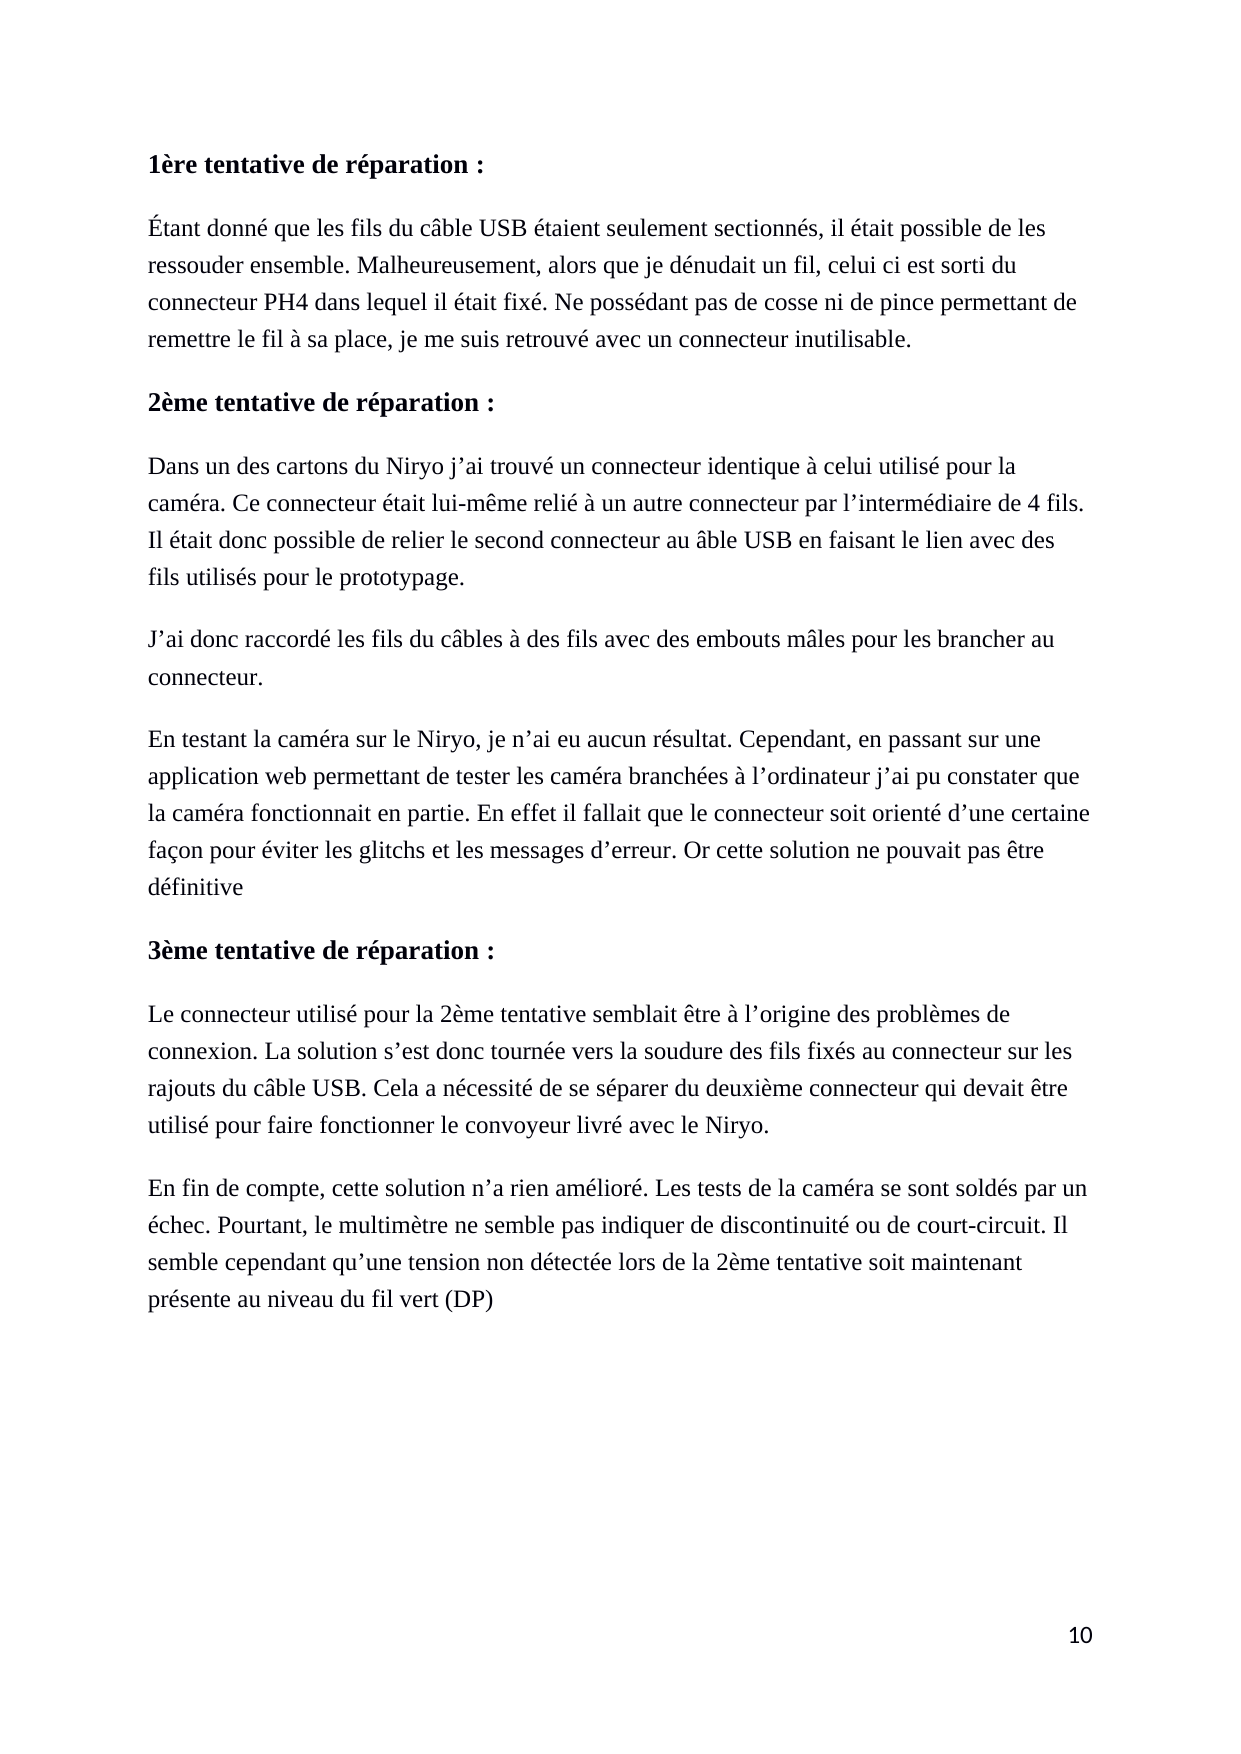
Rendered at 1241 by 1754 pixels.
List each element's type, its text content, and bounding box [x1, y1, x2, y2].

text Le connecteur utilisé pour la 2ème tentative semblait être à l’origine des problèmes de connexion. La solution s’est donc tournée vers la soudure des fils fixés au connecteur sur les rajouts du câble USB. Cela a nécessité de se séparer du deuxième connecteur qui devait être utilisé pour faire fonctionner le convoyeur livré avec le Niryo. [148, 999, 1092, 1139]
text J’ai donc raccordé les fils du câbles à des fils avec des embouts mâles pour les brancher au connecteur. [148, 624, 1092, 690]
text 1ère tentative de réparation : [148, 148, 1092, 179]
text 3ème tentative de réparation : [148, 934, 1092, 965]
text Dans un des cartons du Niryo j’ai trouvé un connecteur identique à celui utilisé pour la caméra. Ce connecteur était lui-même relié à un autre connecteur par l’intermédiaire de 4 fils. Il était donc possible de relier le second connecteur au âble USB en faisant le lien avec des fils utilisés pour le prototypage. [148, 451, 1092, 591]
text Étant donné que les fils du câble USB étaient seulement sectionnés, il était possible de les ressouder ensemble. Malheureusement, alors que je dénudait un fil, celui ci est sorti du connecteur PH4 dans lequel il était fixé. Ne possédant pas de cosse ni de pince permettant de remettre le fil à sa place, je me suis retrouvé avec un connecteur inutilisable. [148, 213, 1092, 353]
text En fin de compte, cette solution n’a rien amélioré. Les tests de la caméra se sont soldés par un échec. Pourtant, le multimètre ne semble pas indiquer de discontinuité ou de court-circuit. Il semble cependant qu’une tension non détectée lors de la 2ème tentative soit maintenant présente au niveau du fil vert (DP) [148, 1173, 1092, 1313]
text En testant la caméra sur le Niryo, je n’ai eu aucun résultat. Cependant, en passant sur une application web permettant de tester les caméra branchées à l’ordinateur j’ai pu constater que la caméra fonctionnait en partie. En effet il fallait que le connecteur soit orienté d’une certaine façon pour éviter les glitchs et les messages d’erreur. Or cette solution ne pouvait pas être définitive [148, 724, 1092, 901]
text 2ème tentative de réparation : [148, 386, 1092, 417]
